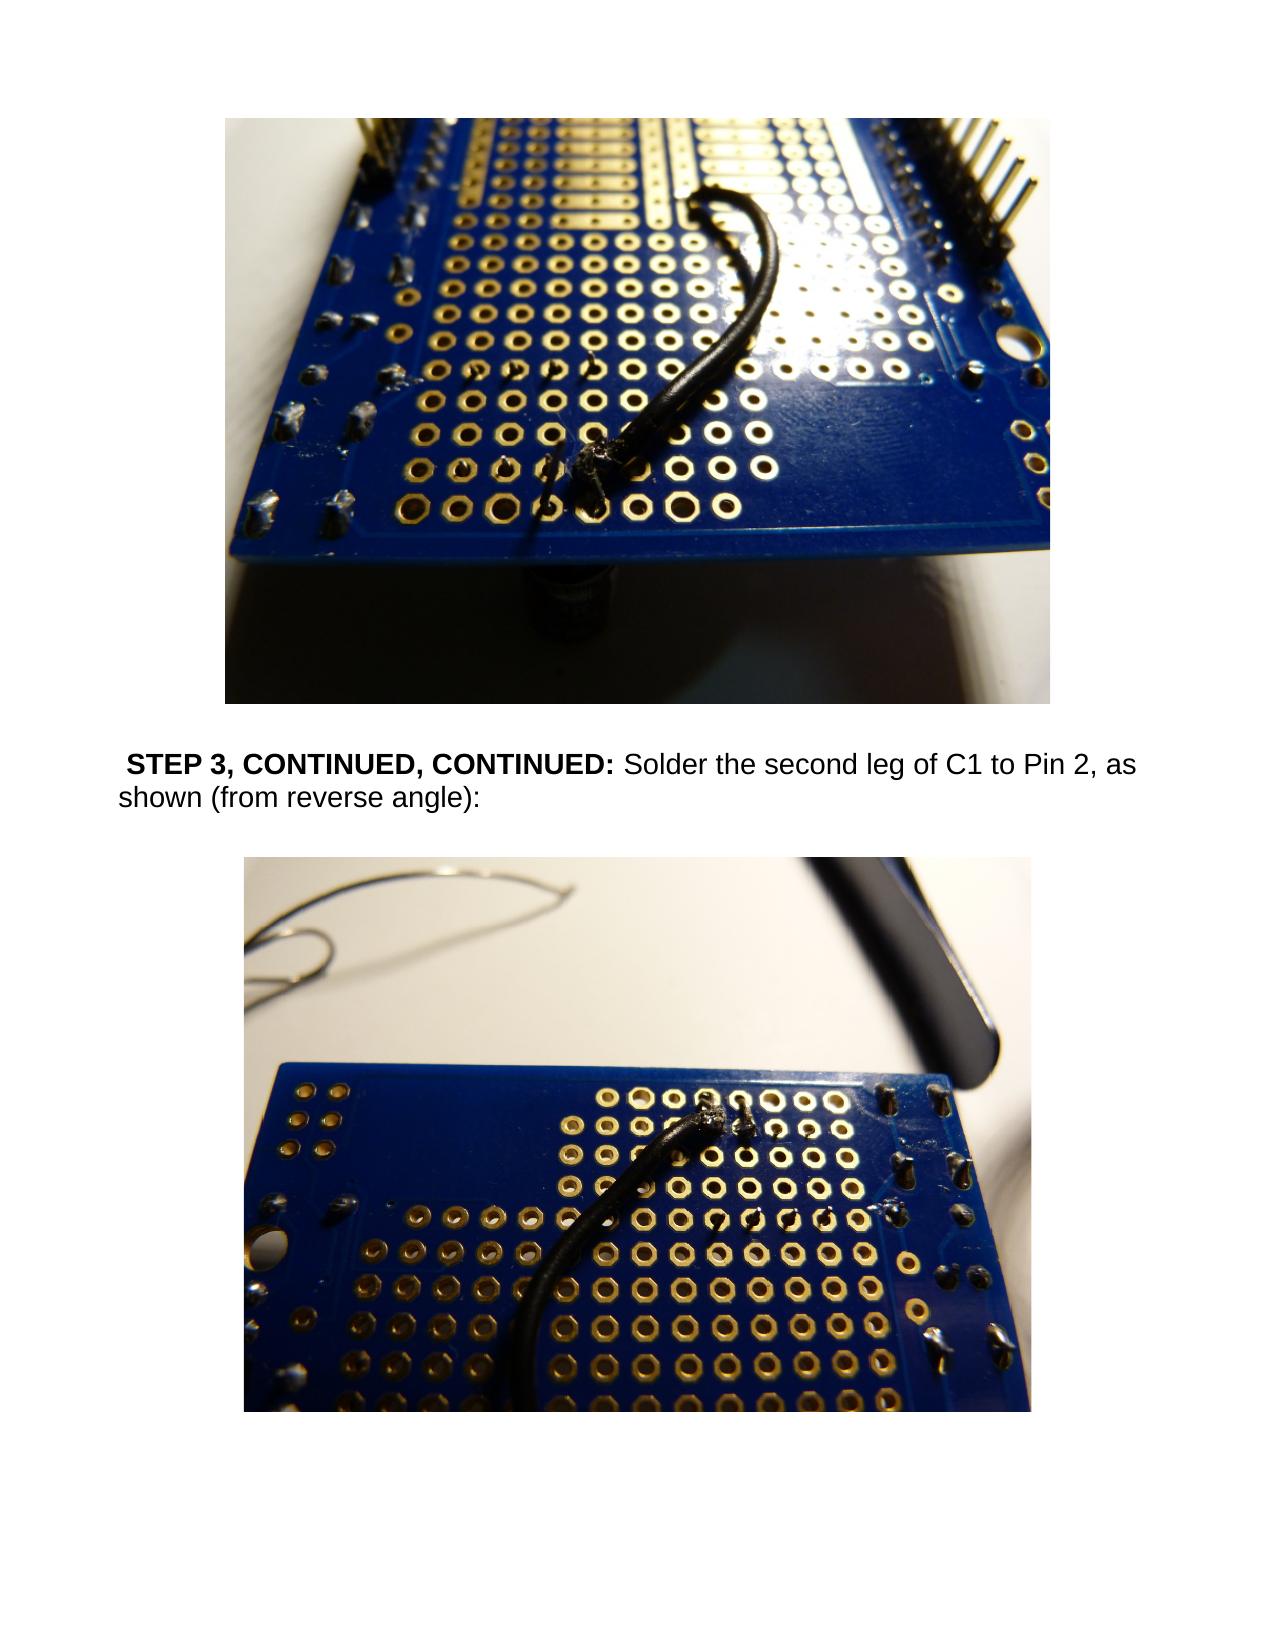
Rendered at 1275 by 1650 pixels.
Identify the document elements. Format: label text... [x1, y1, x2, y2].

text STEP 3, CONTINUED, CONTINUED: Solder the second leg of C1 to Pin 2, as shown (from reverse angle): [118, 747, 1157, 814]
picture [225, 118, 1050, 704]
picture [243, 857, 1032, 1412]
